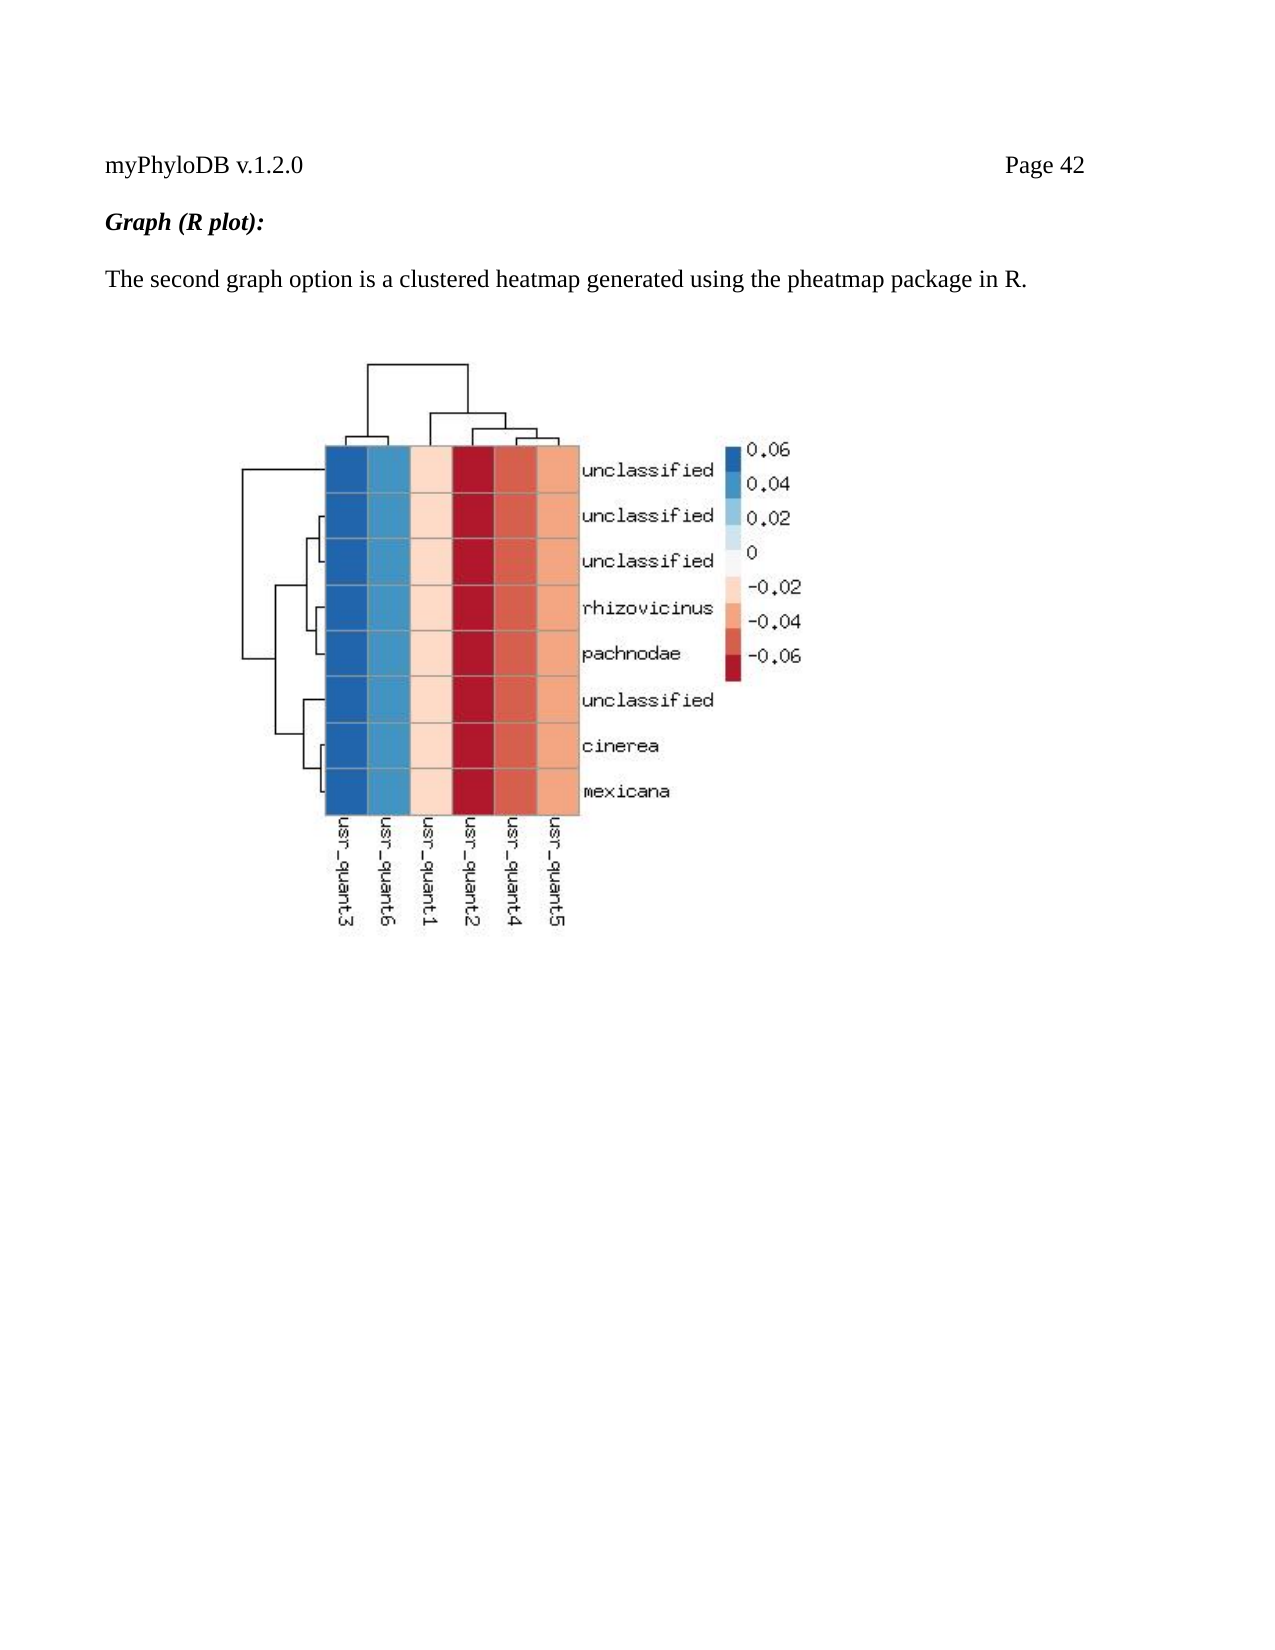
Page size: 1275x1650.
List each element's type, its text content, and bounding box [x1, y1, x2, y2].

text The second graph option is a clustered heatmap generated using the pheatmap package in R. [105, 264, 1170, 293]
text Graph (R plot): [105, 207, 1170, 236]
picture [239, 361, 818, 940]
